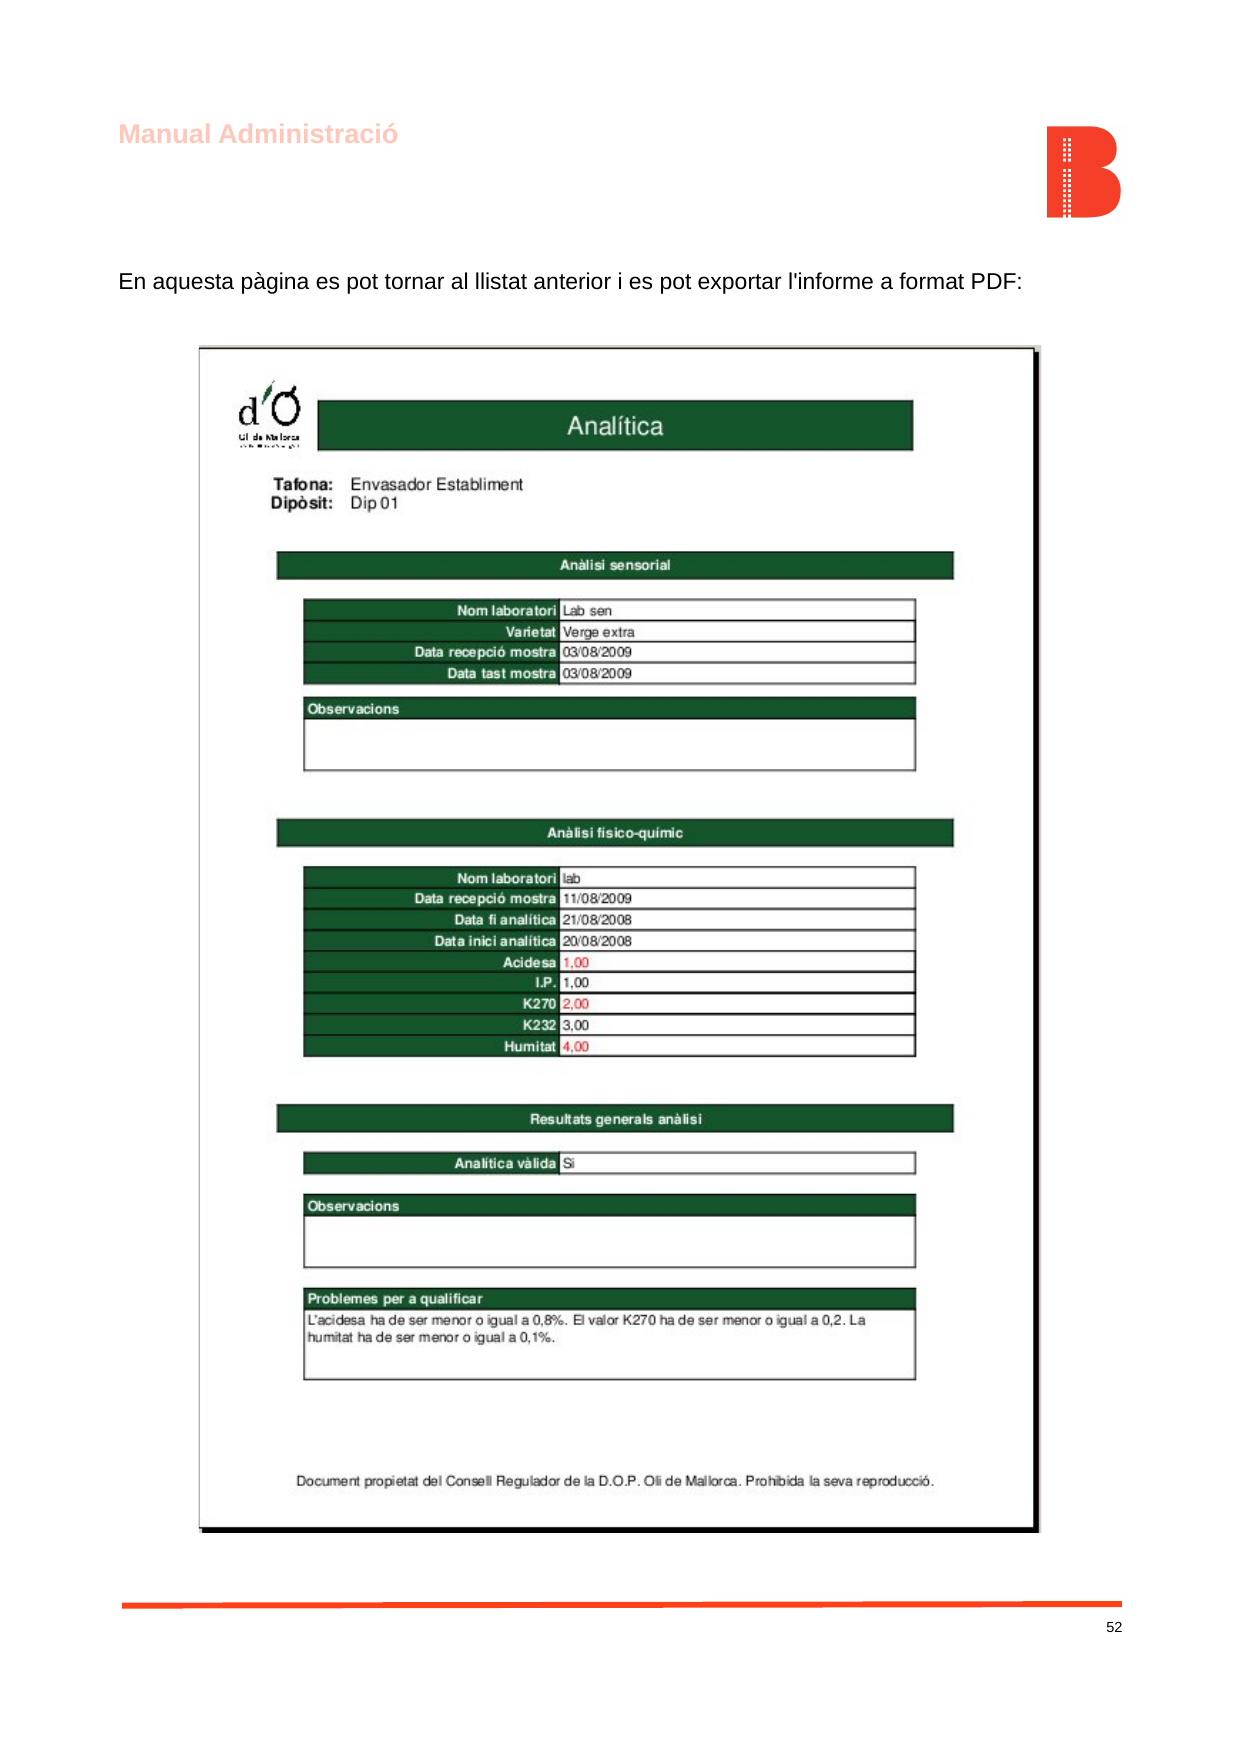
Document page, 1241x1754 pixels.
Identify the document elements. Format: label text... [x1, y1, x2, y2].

picture [1036, 124, 1130, 221]
picture [198, 345, 1042, 1533]
text En aquesta pàgina es pot tornar al llistat anterior i es pot exportar l'informe a format PDF: [118, 268, 1122, 294]
